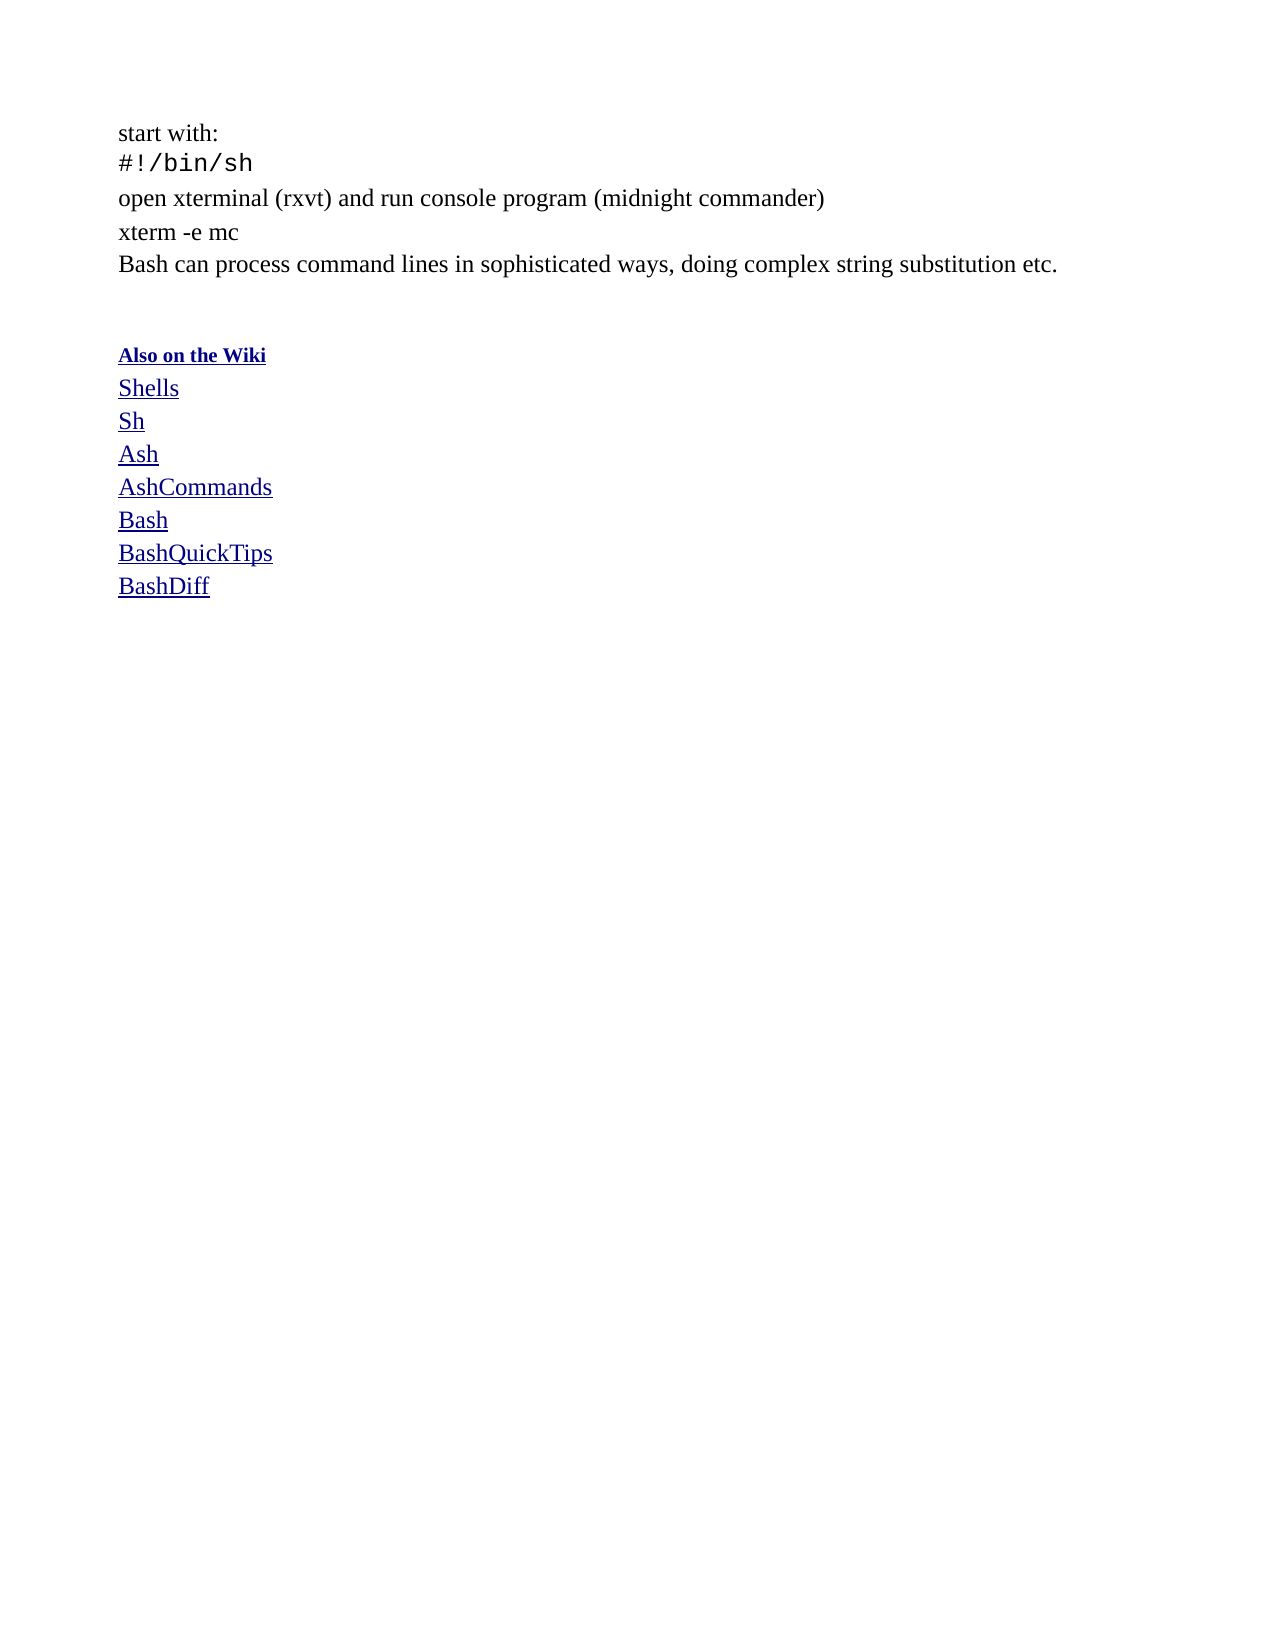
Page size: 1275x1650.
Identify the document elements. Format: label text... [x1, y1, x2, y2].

text Bash can process command lines in sophisticated ways, doing complex string substitution etc. [118, 249, 1157, 278]
subtitle Also on the Wiki [118, 343, 1157, 367]
text start with: #!/bin/sh [118, 118, 1157, 179]
text open xterminal (rxvt) and run console program (midnight commander) xterm -e mc [118, 183, 1157, 245]
text Shells Sh Ash AshCommands Bash BashQuickTips BashDiff [118, 373, 1157, 600]
